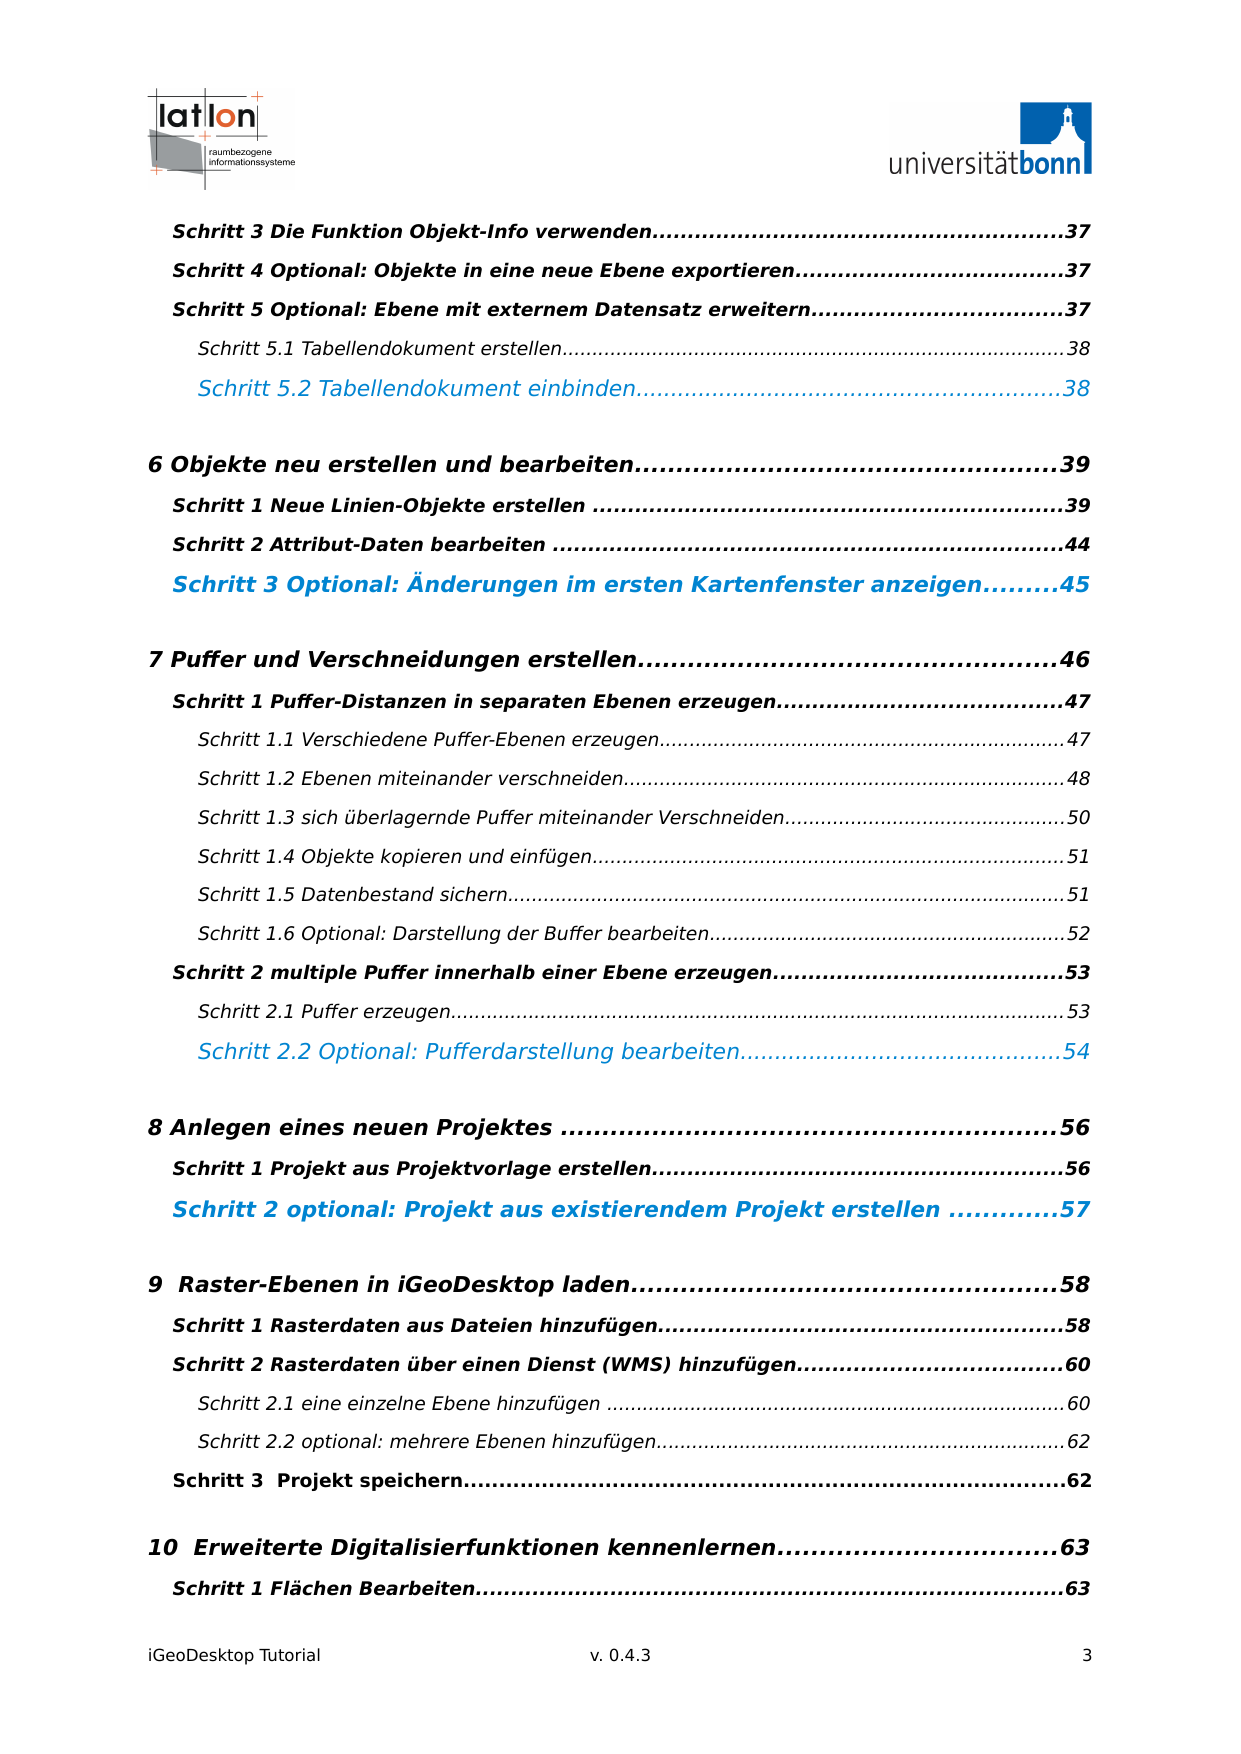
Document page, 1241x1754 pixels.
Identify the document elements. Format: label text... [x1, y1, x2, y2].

text Schritt 5.1 Tabellendokument erstellen 38 [198, 338, 1092, 359]
text Schritt 3 Projekt speichern 62 [172, 1470, 1092, 1518]
text 6 Objekte neu erstellen und bearbeiten 39 [148, 452, 1092, 477]
text Schritt 1 Projekt aus Projektvorlage erstellen 56 [172, 1158, 1092, 1180]
text Schritt 1 Puffer-Distanzen in separaten Ebenen erzeugen 47 [172, 691, 1092, 713]
text 9 Raster-Ebenen in iGeoDesktop laden 58 [148, 1272, 1092, 1297]
text Schritt 3 Die Funktion Objekt-Info verwenden 37 [172, 221, 1092, 243]
text Schritt 1.4 Objekte kopieren und einfügen 51 [198, 846, 1092, 868]
picture [147, 88, 295, 190]
text Schritt 2 optional: Projekt aus existierendem Projekt erstellen 57 [172, 1197, 1092, 1254]
text Schritt 2.2 Optional: Pufferdarstellung bearbeiten 54 [198, 1039, 1092, 1097]
text Schritt 1.3 sich überlagernde Puffer miteinander Verschneiden 50 [198, 807, 1092, 829]
text Schritt 2.1 Puffer erzeugen 53 [198, 1001, 1092, 1023]
text Schritt 5.2 Tabellendokument einbinden 38 [198, 376, 1092, 434]
text Schritt 5 Optional: Ebene mit externem Datensatz erweitern 37 [172, 299, 1092, 321]
picture [889, 102, 1093, 174]
text Schritt 1.5 Datenbestand sichern 51 [198, 884, 1092, 906]
text Schritt 2.2 optional: mehrere Ebenen hinzufügen 62 [198, 1431, 1092, 1453]
text Schritt 1 Flächen Bearbeiten 63 [172, 1578, 1092, 1600]
text Schritt 1.1 Verschiedene Puffer-Ebenen erzeugen 47 [198, 729, 1092, 751]
text Schritt 2 Attribut-Daten bearbeiten 44 [172, 533, 1092, 555]
text Schritt 2.1 eine einzelne Ebene hinzufügen 60 [198, 1393, 1092, 1414]
text 8 Anlegen eines neuen Projektes 56 [148, 1115, 1092, 1140]
text Schritt 1 Rasterdaten aus Dateien hinzufügen 58 [172, 1315, 1092, 1337]
text Schritt 2 Rasterdaten über einen Dienst (WMS) hinzufügen 60 [172, 1354, 1092, 1376]
text Schritt 4 Optional: Objekte in eine neue Ebene exportieren 37 [172, 260, 1092, 282]
text 10 Erweiterte Digitalisierfunktionen kennenlernen 63 [148, 1535, 1092, 1561]
text Schritt 1.6 Optional: Darstellung der Buffer bearbeiten 52 [198, 923, 1092, 945]
text Schritt 1.2 Ebenen miteinander verschneiden 48 [198, 768, 1092, 790]
text Schritt 2 multiple Puffer innerhalb einer Ebene erzeugen 53 [172, 962, 1092, 984]
text 7 Puffer und Verschneidungen erstellen 46 [148, 648, 1092, 673]
text Schritt 1 Neue Linien-Objekte erstellen 39 [172, 495, 1092, 517]
text Schritt 3 Optional: Änderungen im ersten Kartenfenster anzeigen 45 [172, 572, 1092, 630]
